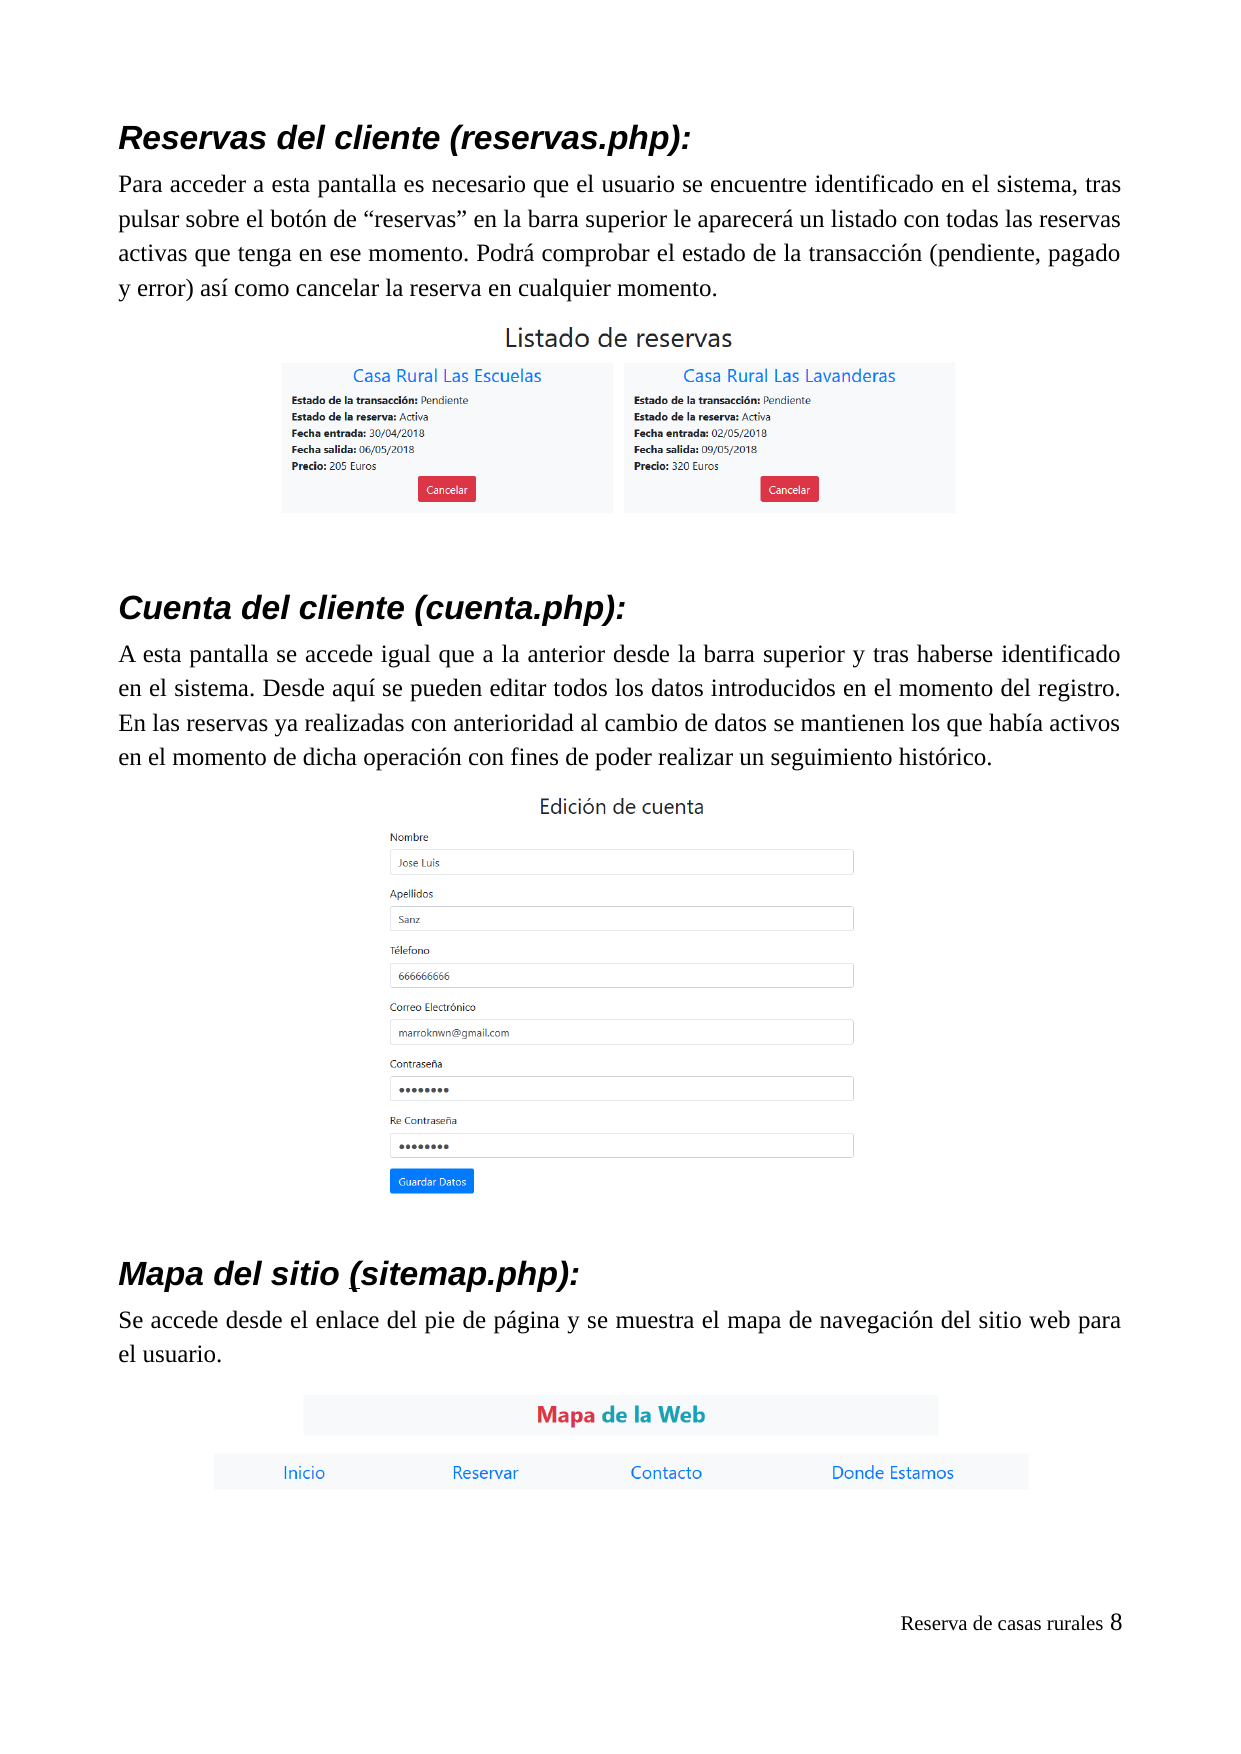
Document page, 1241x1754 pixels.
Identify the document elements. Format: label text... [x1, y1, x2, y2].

subtitle Cuenta del cliente (cuenta.php): [118, 588, 1122, 627]
picture [375, 791, 865, 1203]
text Se accede desde el enlace del pie de página y se muestra el mapa de navegación del sitio web para el usuario. [118, 1305, 1122, 1368]
picture [199, 1388, 1042, 1497]
text Para acceder a esta pantalla es necesario que el usuario se encuentre identificado en el sistema, tras pulsar sobre el botón de “reservas” en la barra superior le aparecerá un listado con todas las reservas activas que tenga en ese momento. Podrá comprobar el estado de la transacción (pendiente, pagado y error) así como cancelar la reserva en cualquier momento. [118, 169, 1122, 301]
text A esta pantalla se accede igual que a la anterior desde la barra superior y tras haberse identificado en el sistema. Desde aquí se pueden editar todos los datos introducidos en el momento del registro. En las reservas ya realizadas con anterioridad al cambio de datos se mantienen los que había activos en el momento de dicha operación con fines de poder realizar un seguimiento histórico. [118, 639, 1122, 771]
picture [265, 321, 975, 533]
subtitle Mapa del sitio (sitemap.php): [118, 1254, 1122, 1293]
subtitle Reservas del cliente (reservas.php): [118, 118, 1122, 157]
